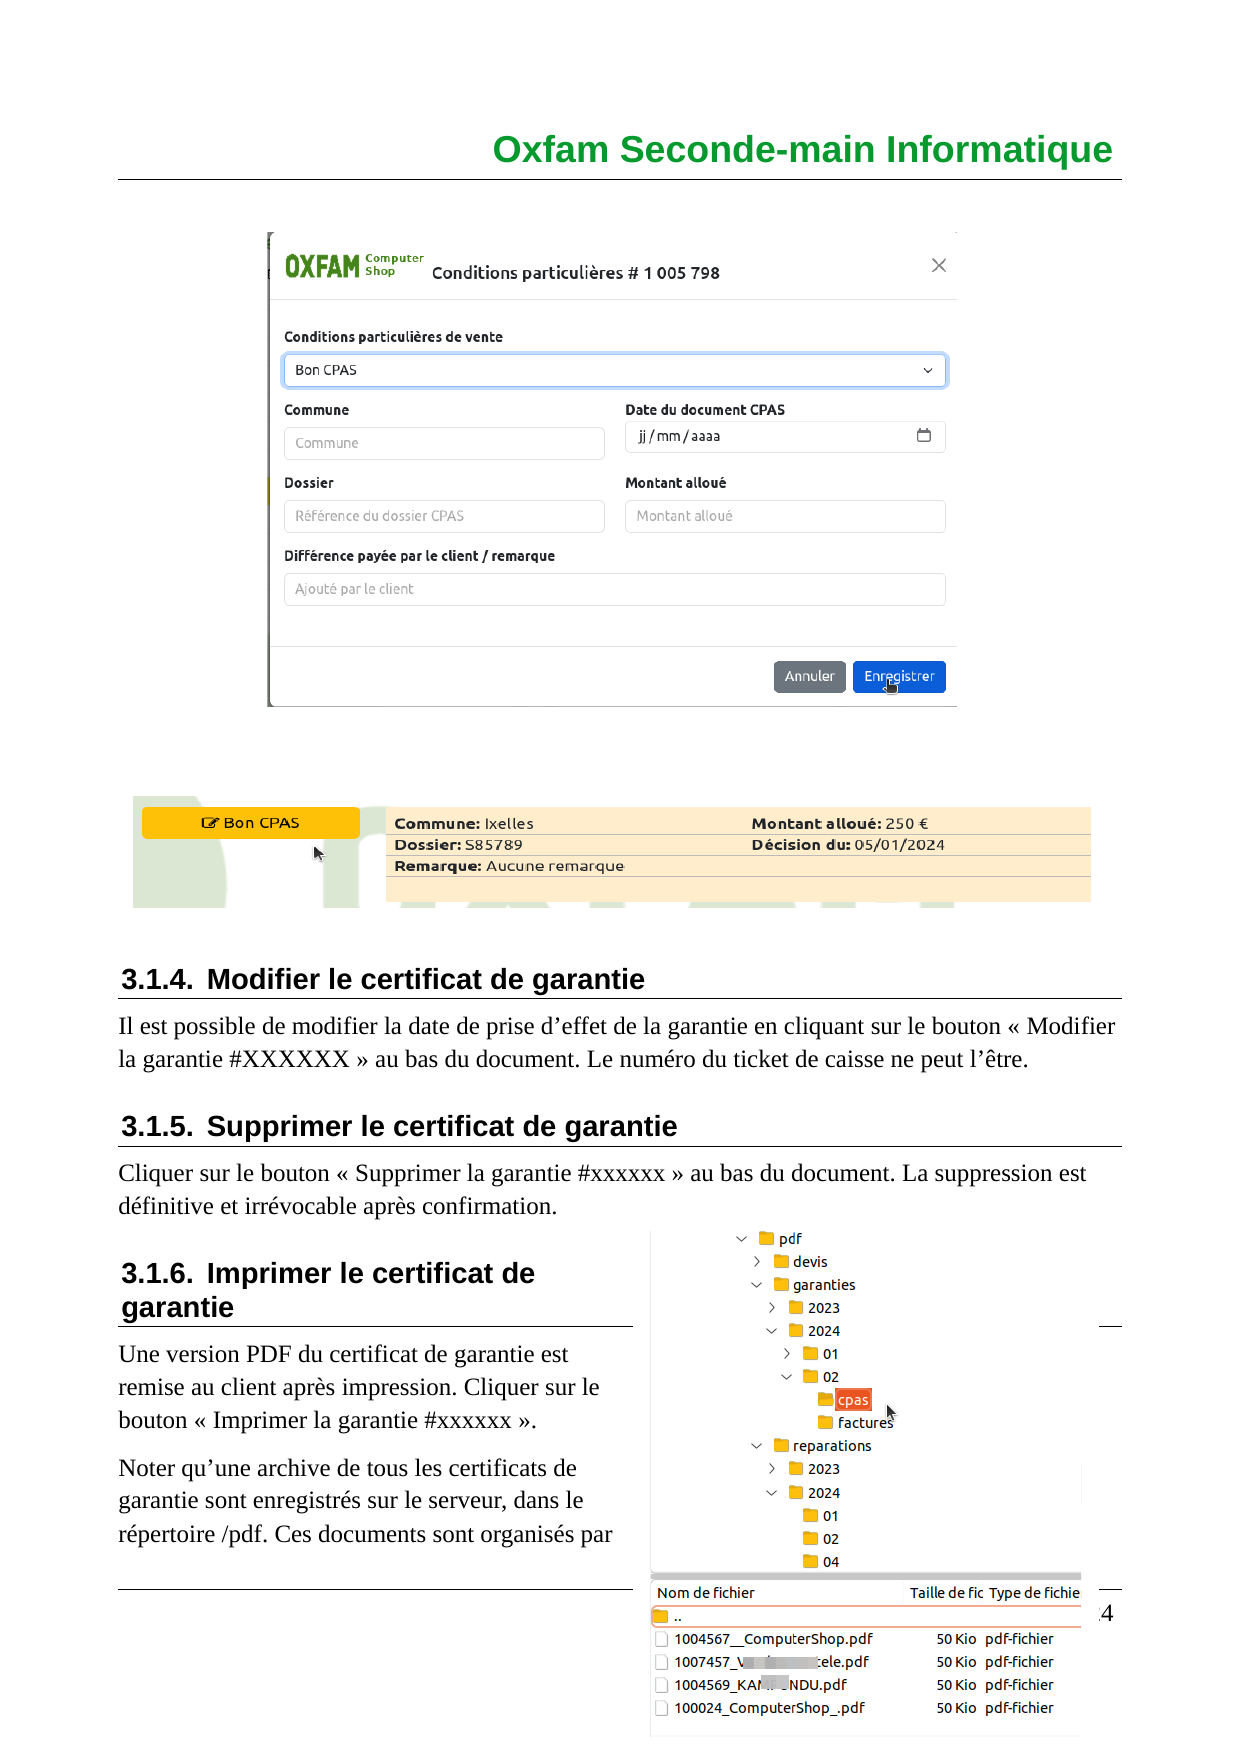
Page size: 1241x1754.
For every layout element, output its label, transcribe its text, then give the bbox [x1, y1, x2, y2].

subtitle Modifier le certificat de garantie [115, 778, 1122, 998]
picture [267, 232, 957, 707]
text Noter qu’une archive de tous les certificats de garantie sont enregistrés sur le serveur, dans le répertoire /pdf. Ces documents sont organisés par [118, 1453, 633, 1547]
text Il est possible de modifier la date de prise d’effet de la garantie en cliquant sur le bouton « Modifier la garantie #XXXXXX » au bas du document. Le numéro du ticket de caisse ne peut l’être. [118, 1011, 1122, 1073]
picture [650, 1231, 1082, 1737]
text Cliquer sur le bouton « Supprimer la garantie #xxxxxx » au bas du document. La suppression est définitive et irrévocable après confirmation. [118, 1158, 1122, 1220]
text Une version PDF du certificat de garantie est remise au client après impression. Cliquer sur le bouton « Imprimer la garantie #xxxxxx ». [118, 1339, 633, 1434]
picture [133, 796, 1102, 908]
subtitle Imprimer le certificat de garantie [118, 1214, 1122, 1754]
subtitle Supprimer le certificat de garantie [118, 1106, 1122, 1146]
